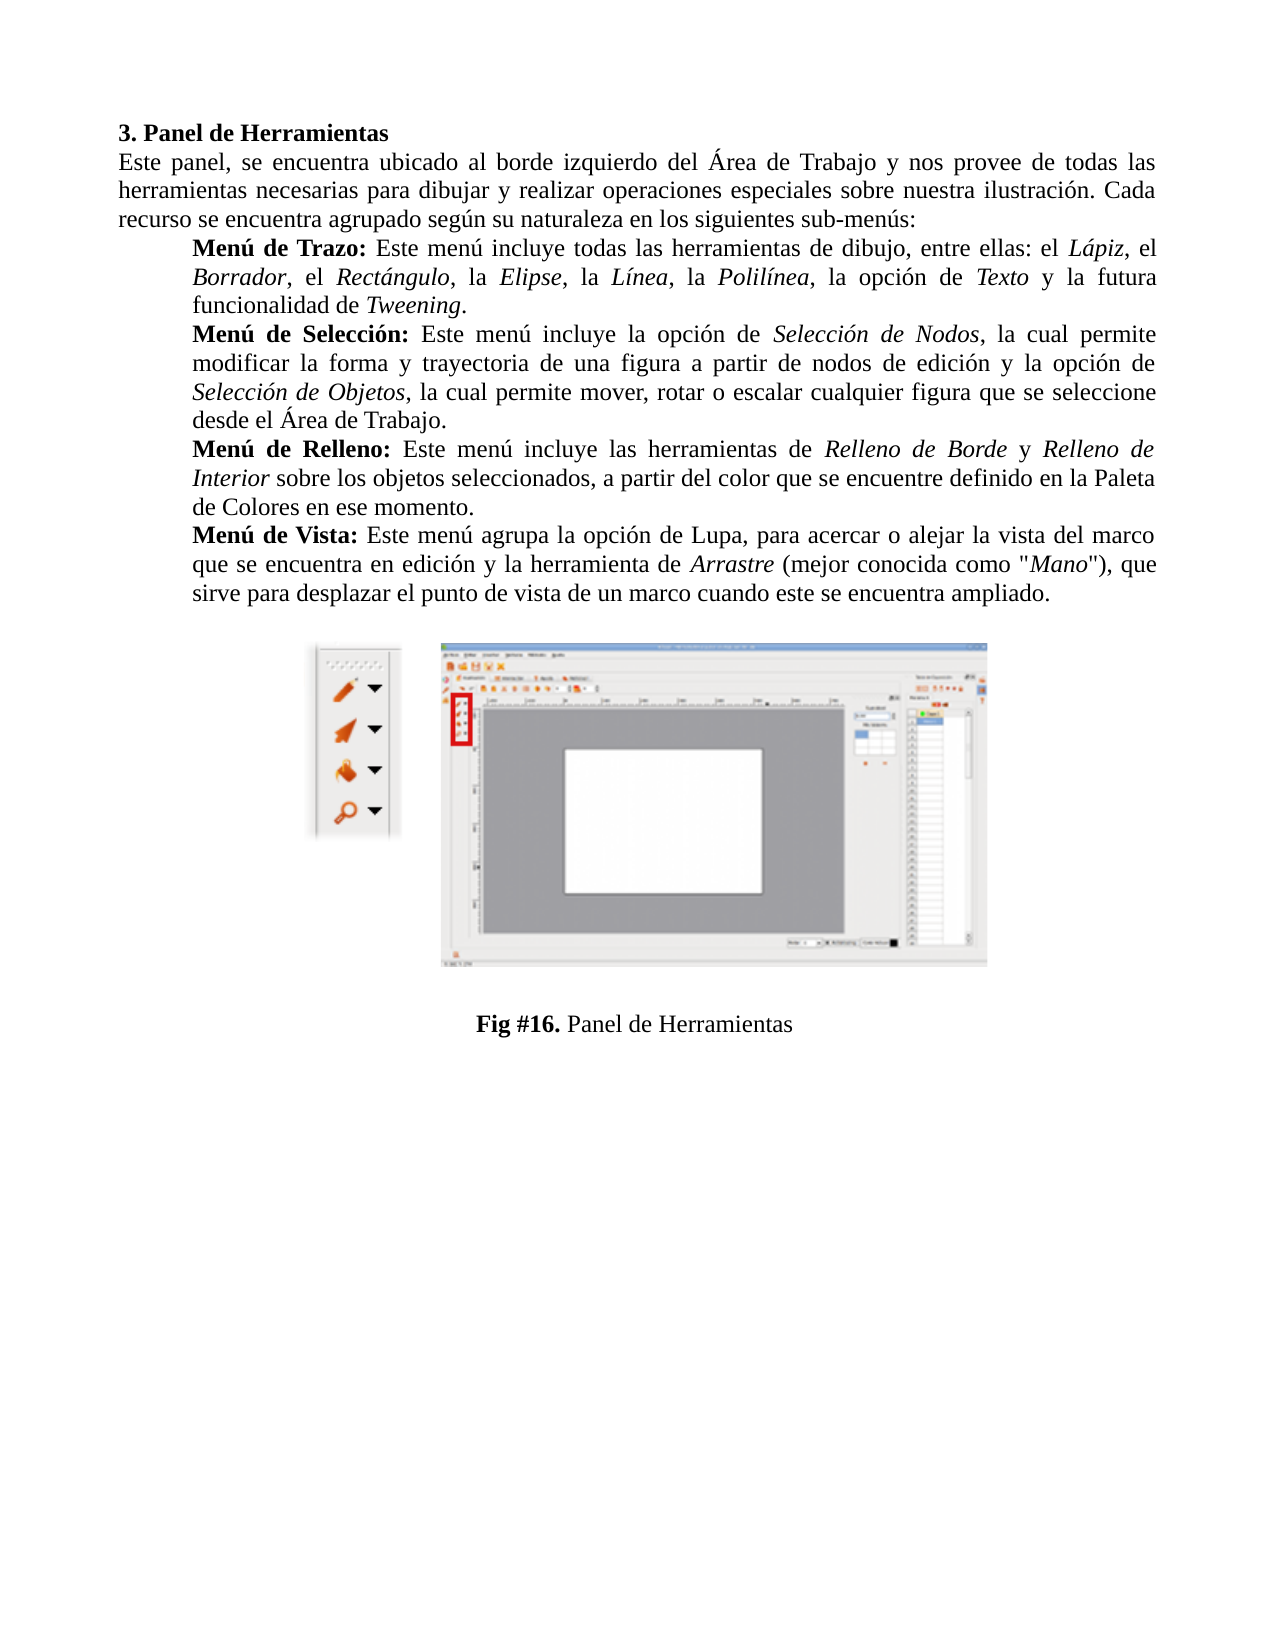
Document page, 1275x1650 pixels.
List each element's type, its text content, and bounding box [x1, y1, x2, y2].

text Menú de Selección: Este menú incluye la opción de Selección de Nodos, la cual permite modificar la forma y trayectoria de una figura a partir de nodos de edición y la opción de Selección de Objetos, la cual permite mover, rotar o escalar cualquier figura que se seleccione desde el Área de Trabajo. [192, 319, 1157, 434]
picture [440, 643, 988, 967]
text Este panel, se encuentra ubicado al borde izquierdo del Área de Trabajo y nos provee de todas las herramientas necesarias para dibujar y realizar operaciones especiales sobre nuestra ilustración. Cada recurso se encuentra agrupado según su naturaleza en los siguientes sub-menús: [118, 147, 1157, 233]
text Menú de Trazo: Este menú incluye todas las herramientas de dibujo, entre ellas: el Lápiz, el Borrador, el Rectángulo, la Elipse, la Línea, la Polilínea, la opción de Texto y la futura funcionalidad de Tweening. [192, 233, 1157, 319]
text Fig #16. Panel de Herramientas [118, 1009, 1157, 1038]
text Menú de Relleno: Este menú incluye las herramientas de Relleno de Borde y Relleno de Interior sobre los objetos seleccionados, a partir del color que se encuentre definido en la Paleta de Colores en ese momento. [192, 434, 1157, 521]
picture [303, 641, 403, 842]
text 3. Panel de Herramientas [118, 118, 1157, 147]
text Menú de Vista: Este menú agrupa la opción de Lupa, para acercar o alejar la vista del marco que se encuentra en edición y la herramienta de Arrastre (mejor conocida como "Mano"), que sirve para desplazar el punto de vista de un marco cuando este se encuentra ampliado. [192, 521, 1157, 607]
